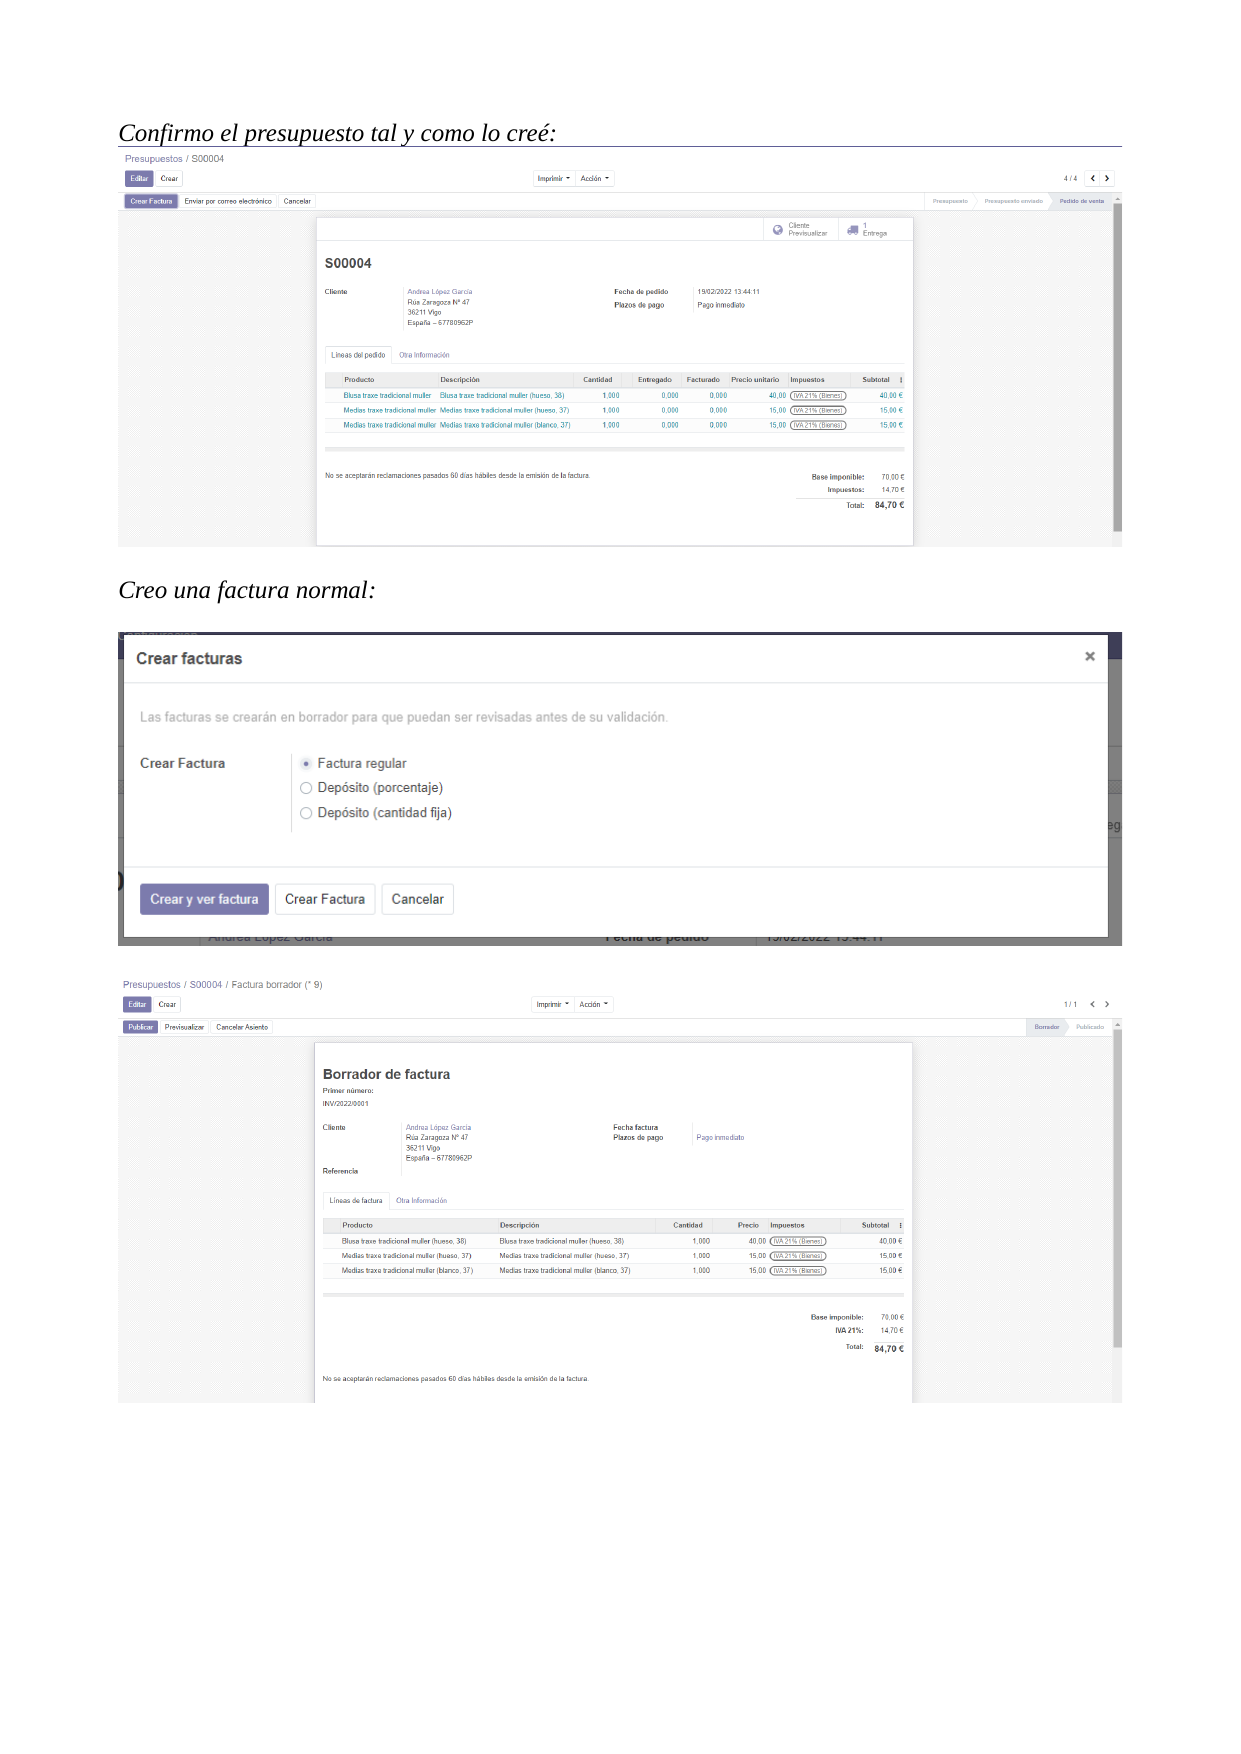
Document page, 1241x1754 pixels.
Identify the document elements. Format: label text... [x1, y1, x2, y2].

text Confirmo el presupuesto tal y como lo creé: [118, 118, 1122, 146]
picture [118, 974, 1123, 1403]
picture [118, 146, 1123, 547]
picture [118, 632, 1123, 946]
text Creo una factura normal: [118, 575, 1122, 632]
